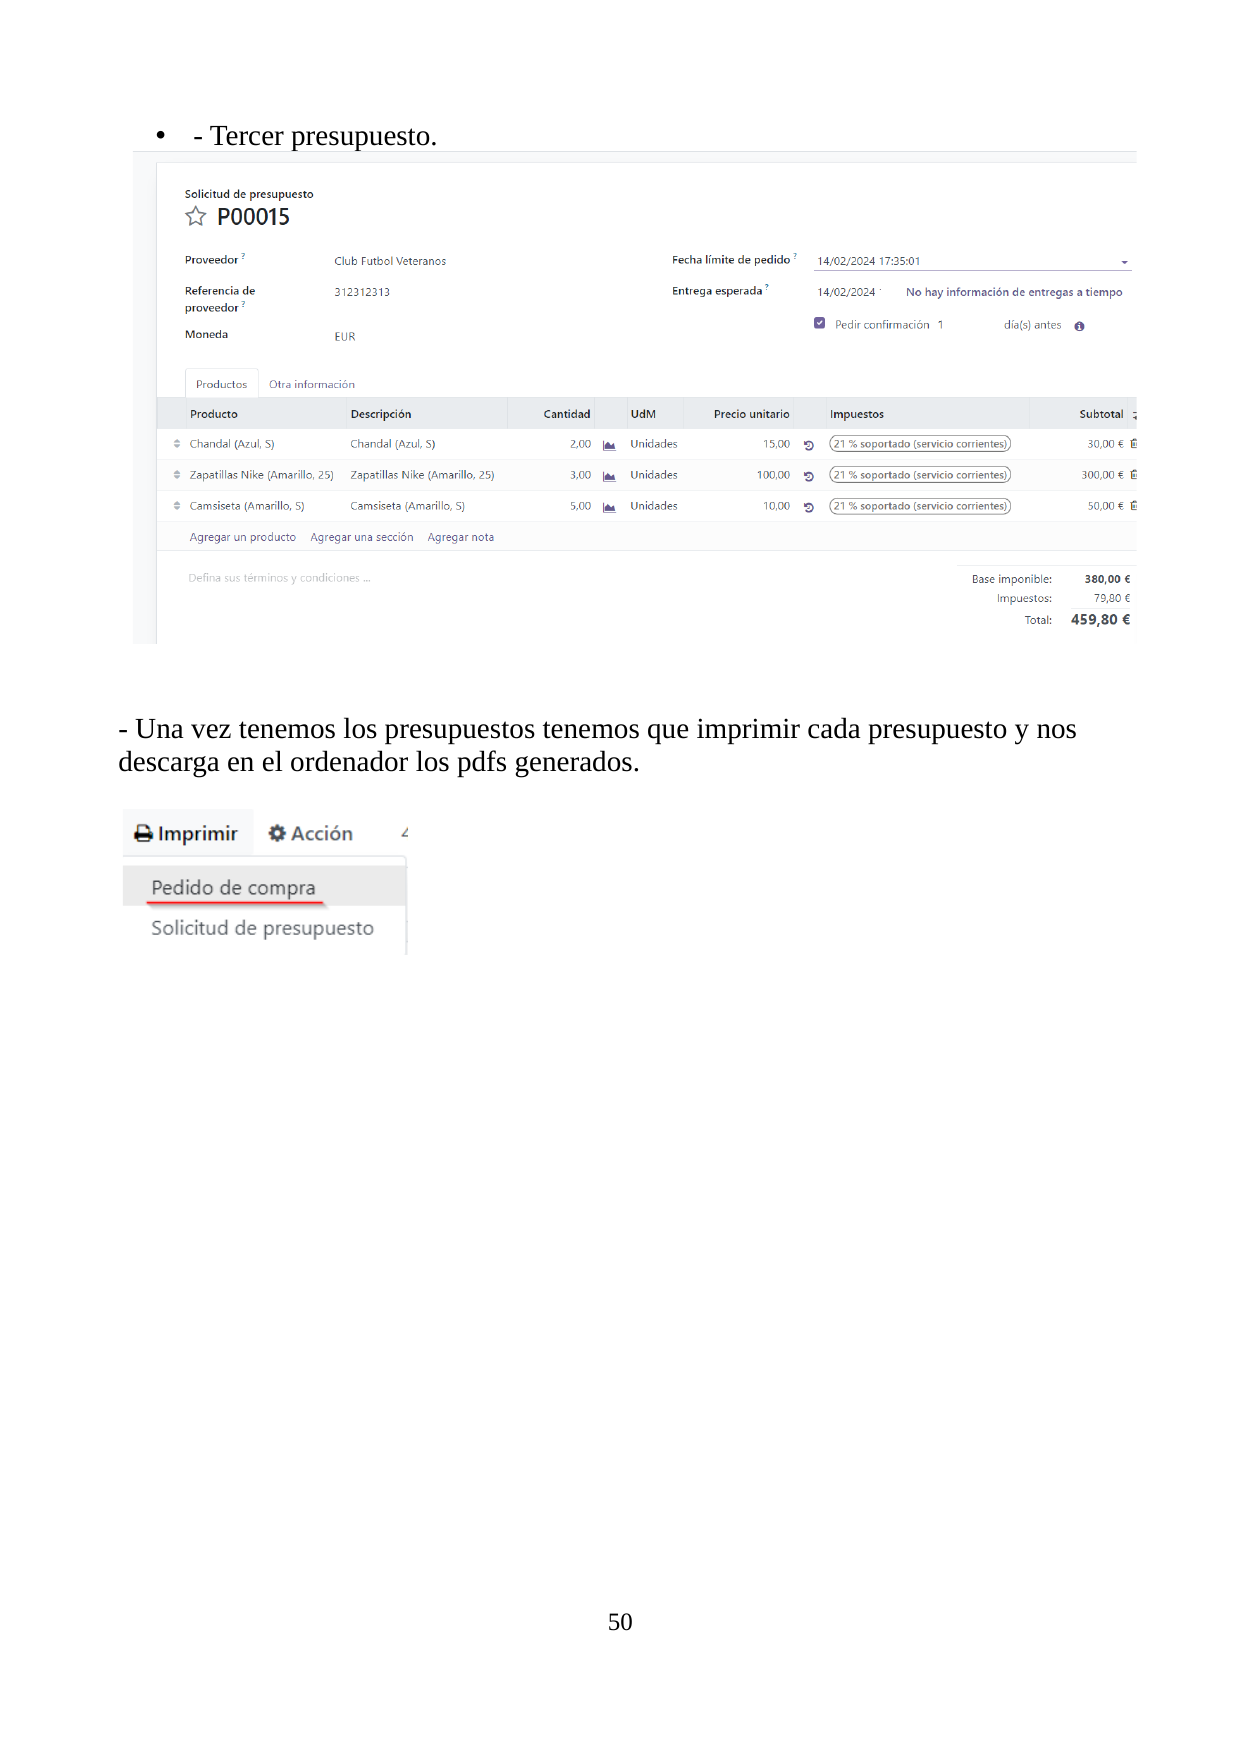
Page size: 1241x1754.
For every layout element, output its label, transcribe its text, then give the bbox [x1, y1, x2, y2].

list - Tercer presupuesto. [156, 118, 1122, 151]
picture [122, 809, 408, 955]
picture [132, 151, 1137, 644]
text - Una vez tenemos los presupuestos tenemos que imprimir cada presupuesto y nos descarga en el ordenador los pdfs generados. [118, 711, 1122, 778]
